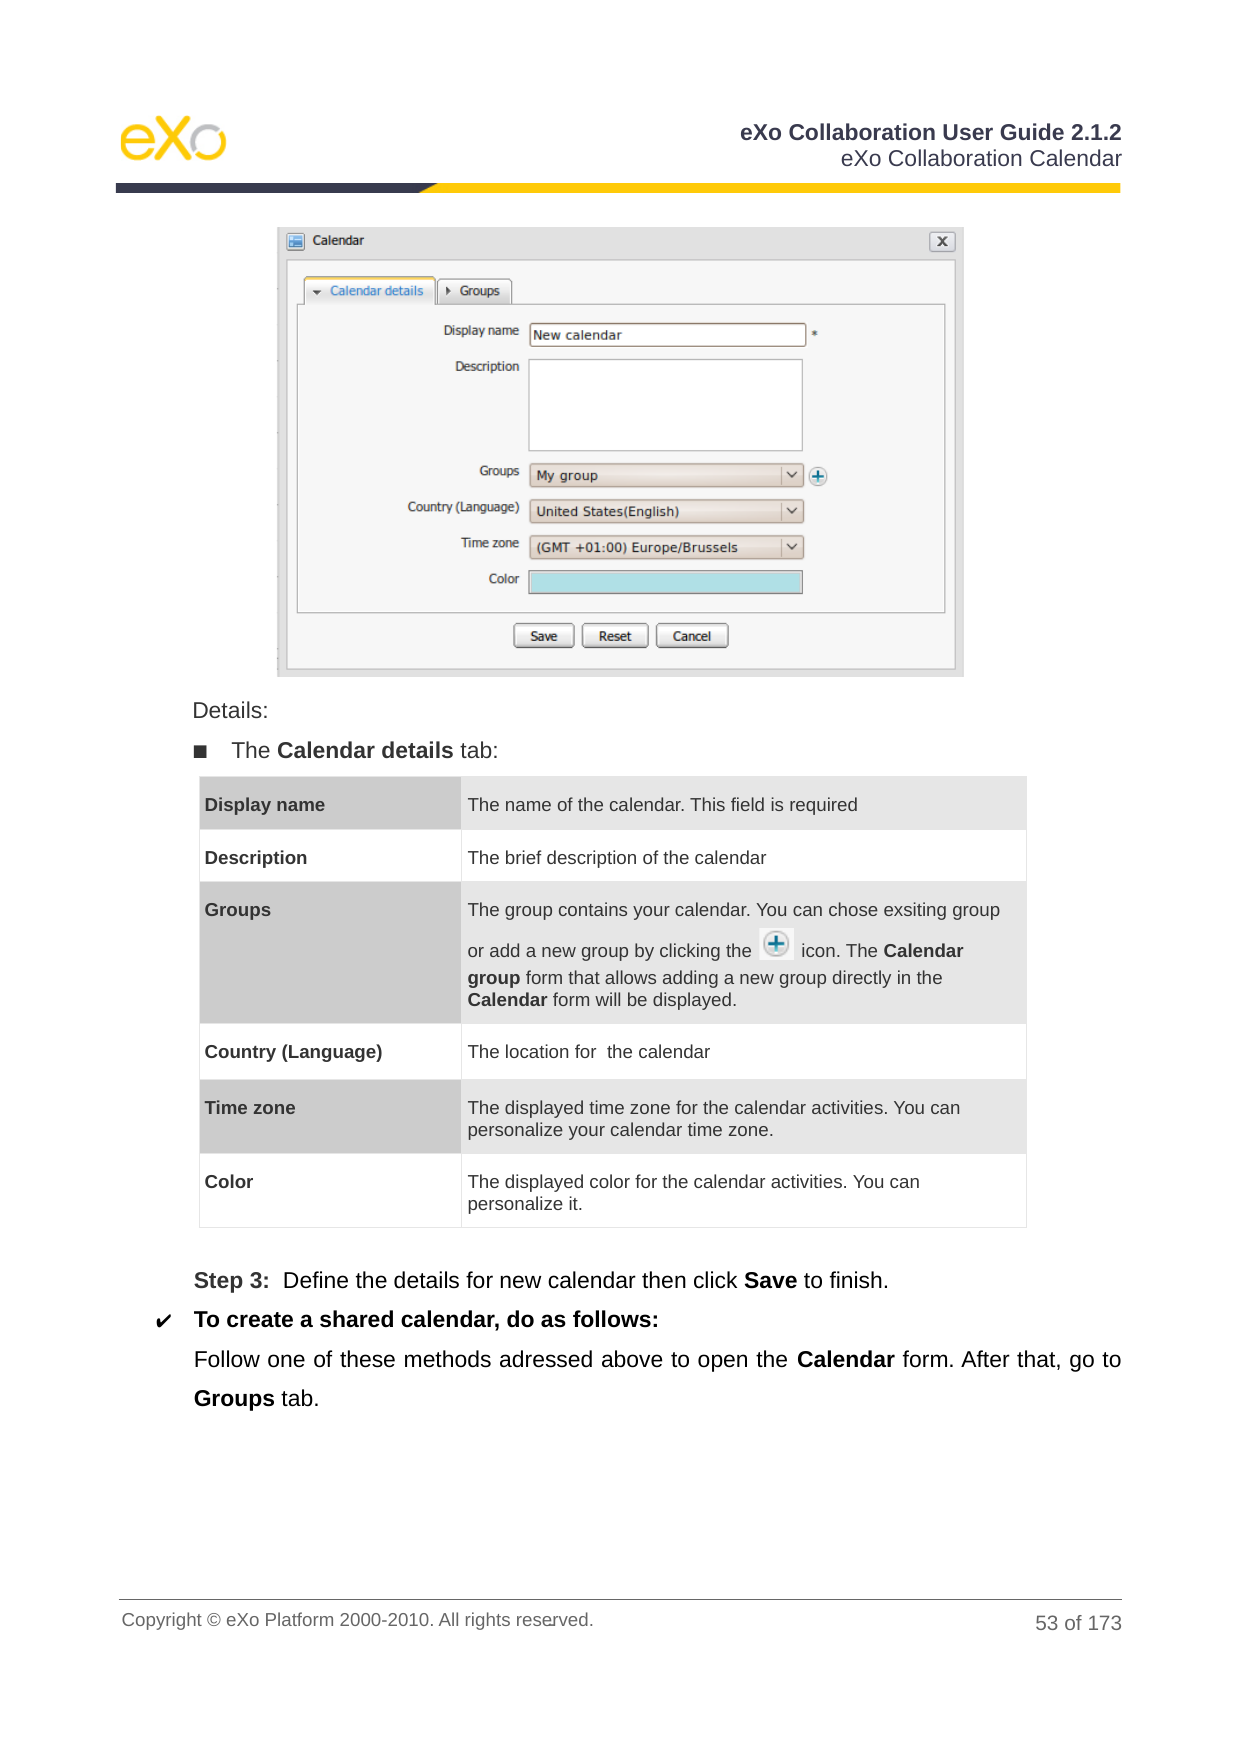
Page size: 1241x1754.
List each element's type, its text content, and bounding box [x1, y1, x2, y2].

table_cell The group contains your calendar. You can chose exsiting group or add a new group by clicking theicon. The Calendar group form that allows adding a new group directly in the Calendar form will be displayed. [462, 882, 1026, 1023]
table_cell The location for the calendar [462, 1024, 1026, 1079]
list Follow one of these methods adressed above to open the Calendar form. After that, go to Groups tab. [156, 1346, 1122, 1412]
picture [759, 928, 794, 960]
table_cell Groups [200, 882, 461, 1023]
picture [120, 115, 227, 161]
table_header The name of the calendar. This field is required [462, 777, 1026, 829]
table_cell The brief description of the calendar [462, 830, 1026, 881]
table_cell Time zone [200, 1080, 461, 1153]
table_cell The displayed color for the calendar activities. You can personalize it. [462, 1154, 1026, 1227]
list The Calendar details tab: [193, 737, 1122, 763]
table_cell Description [200, 830, 461, 881]
table_cell Color [200, 1154, 461, 1227]
picture [115, 183, 1121, 193]
table_cell Country (Language) [200, 1024, 461, 1079]
table_cell The displayed time zone for the calendar activities. You can personalize your calendar time zone. [462, 1080, 1026, 1153]
table_header Display name [200, 777, 461, 829]
list Step 3: Define the details for new calendar then click Save to finish. [156, 1267, 1122, 1293]
picture [276, 227, 964, 677]
text Details: [118, 228, 1122, 723]
list To create a shared calendar, do as follows: [156, 1306, 1122, 1333]
